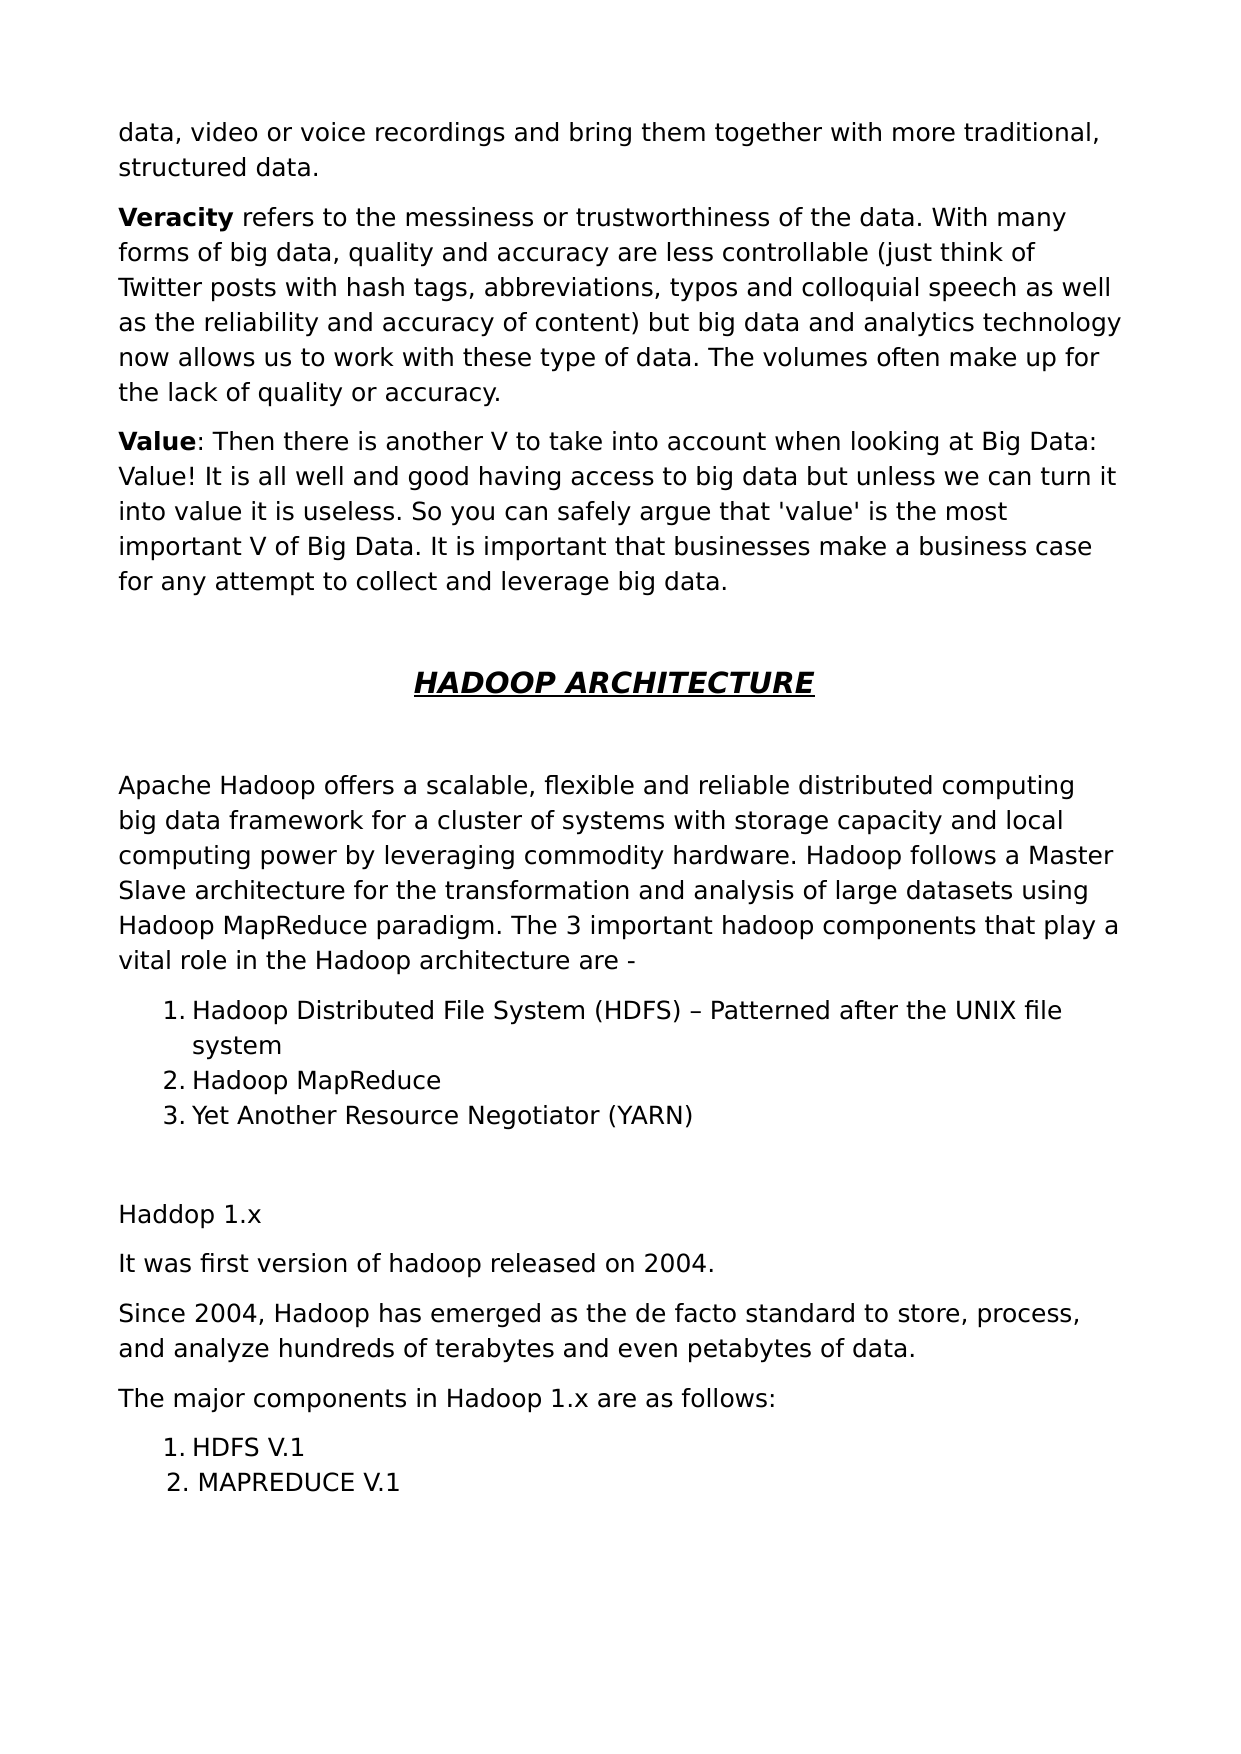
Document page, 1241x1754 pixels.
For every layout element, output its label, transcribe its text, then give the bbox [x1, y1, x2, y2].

list HDFS V.1 [162, 1433, 1122, 1463]
text data, video or voice recordings and bring them together with more traditional, structured data. [118, 118, 1122, 182]
list Yet Another Resource Negotiator (YARN) [162, 1101, 1122, 1130]
text It was first version of hadoop released on 2004. [118, 1250, 1122, 1279]
text Value: Then there is another V to take into account when looking at Big Data: Value! It is all well and good having access to big data but unless we can turn it into value it is useless. So you can safely argue that 'value' is the most important V of Big Data. It is important that businesses make a business case for any attempt to collect and leverage big data. [118, 427, 1122, 596]
text HADOOP ARCHITECTURE [118, 666, 1122, 700]
list Hadoop Distributed File System (HDFS) – Patterned after the UNIX file system [162, 996, 1122, 1060]
text Apache Hadoop offers a scalable, flexible and reliable distributed computing big data framework for a cluster of systems with storage capacity and local computing power by leveraging commodity hardware. Hadoop follows a Master Slave architecture for the transformation and analysis of large datasets using Hadoop MapReduce paradigm. The 3 important hadoop components that play a vital role in the Hadoop architecture are - [118, 771, 1122, 976]
text Haddop 1.x [118, 1200, 1122, 1229]
list Hadoop MapReduce [162, 1066, 1122, 1095]
text 2. MAPREDUCE V.1 [118, 1468, 1122, 1498]
text Since 2004, Hadoop has emerged as the de facto standard to store, process, and analyze hundreds of terabytes and even petabytes of data. [118, 1299, 1122, 1363]
text The major components in Hadoop 1.x are as follows: [118, 1384, 1122, 1413]
text Veracity refers to the messiness or trustworthiness of the data. With many forms of big data, quality and accuracy are less controllable (just think of Twitter posts with hash tags, abbreviations, typos and colloquial speech as well as the reliability and accuracy of content) but big data and analytics technology now allows us to work with these type of data. The volumes often make up for the lack of quality or accuracy. [118, 203, 1122, 407]
